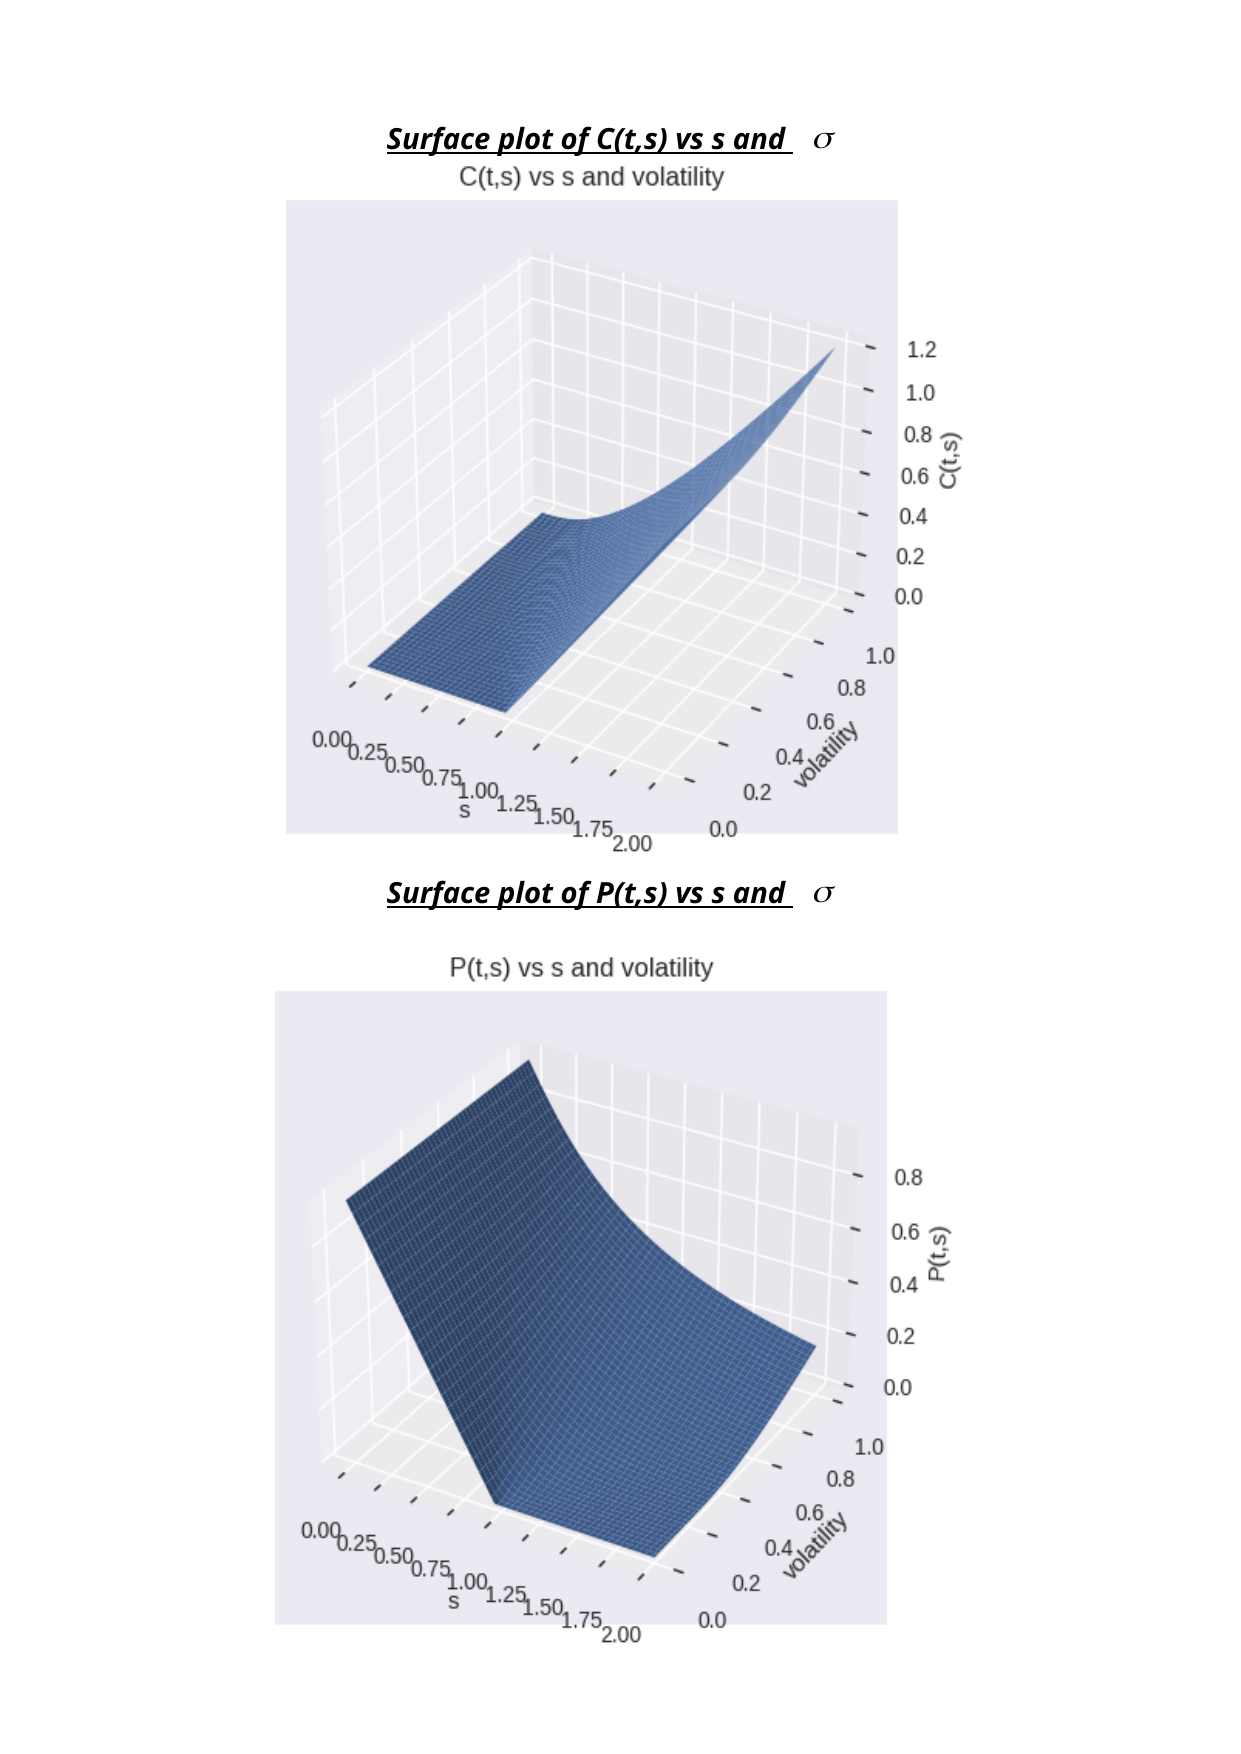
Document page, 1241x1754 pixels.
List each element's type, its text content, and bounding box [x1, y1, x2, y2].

picture [252, 949, 966, 1649]
text Surface plot of P(t,s) vs s and [118, 872, 1122, 912]
text Surface plot of C(t,s) vs s and [118, 118, 1122, 158]
picture [263, 157, 977, 858]
